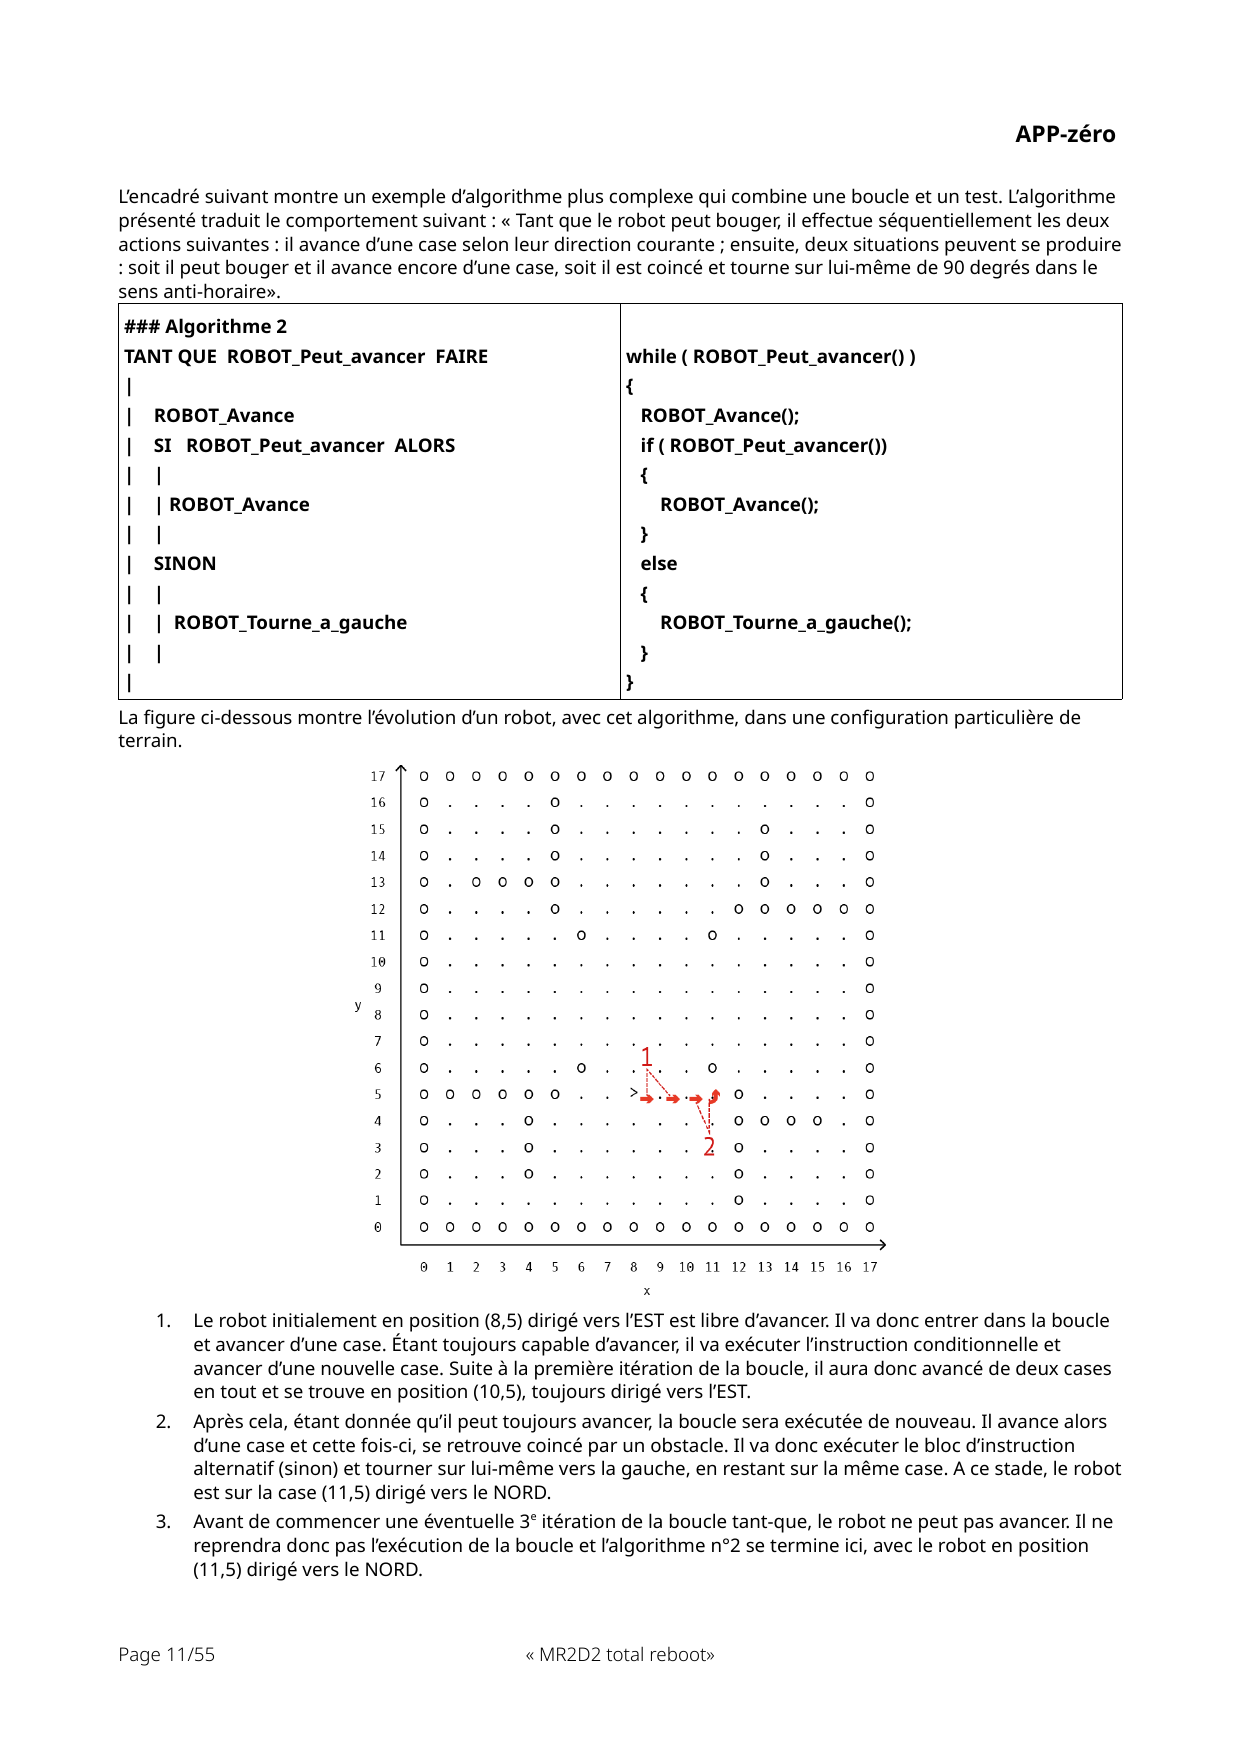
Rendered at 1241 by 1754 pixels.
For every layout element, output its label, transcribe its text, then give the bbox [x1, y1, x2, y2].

list Avant de commencer une éventuelle 3e itération de la boucle tant-que, le robot ne peut pas avancer. Il ne reprendra donc pas l’exécution de la boucle et l’algorithme n°2 se termine ici, avec le robot en position (11,5) dirigé vers le NORD. [156, 1510, 1122, 1581]
picture [354, 765, 886, 1297]
table_header ### Algorithme 2 TANT QUE ROBOT_Peut_avancer FAIRE | | ROBOT_Avance | SI ROBOT_Peut_avancer ALORS | | | | ROBOT_Avance | | | SINON | | | | ROBOT_Tourne_a_gauche | | | [119, 304, 620, 699]
text L’encadré suivant montre un exemple d’algorithme plus complexe qui combine une boucle et un test. L’algorithme présenté traduit le comportement suivant : « Tant que le robot peut bouger, il effectue séquentiellement les deux actions suivantes : il avance d’une case selon leur direction courante ; ensuite, deux situations peuvent se produire : soit il peut bouger et il avance encore d’une case, soit il est coincé et tourne sur lui-même de 90 degrés dans le sens anti-horaire». [118, 185, 1122, 303]
table_header while ( ROBOT_Peut_avancer() ) { ROBOT_Avance(); if ( ROBOT_Peut_avancer()) { ROBOT_Avance(); } else { ROBOT_Tourne_a_gauche(); } } [621, 304, 1122, 699]
text La figure ci-dessous montre l’évolution d’un robot, avec cet algorithme, dans une configuration particulière de terrain. [118, 705, 1122, 752]
list Après cela, étant donnée qu’il peut toujours avancer, la boucle sera exécutée de nouveau. Il avance alors d’une case et cette fois-ci, se retrouve coincé par un obstacle. Il va donc exécuter le bloc d’instruction alternatif (sinon) et tourner sur lui-même vers la gauche, en restant sur la même case. A ce stade, le robot est sur la case (11,5) dirigé vers le NORD. [156, 1409, 1122, 1504]
list Le robot initialement en position (8,5) dirigé vers l’EST est libre d’avancer. Il va donc entrer dans la boucle et avancer d’une case. Étant toujours capable d’avancer, il va exécuter l’instruction conditionnelle et avancer d’une nouvelle case. Suite à la première itération de la boucle, il aura donc avancé de deux cases en tout et se trouve en position (10,5), toujours dirigé vers l’EST. [156, 1309, 1122, 1403]
